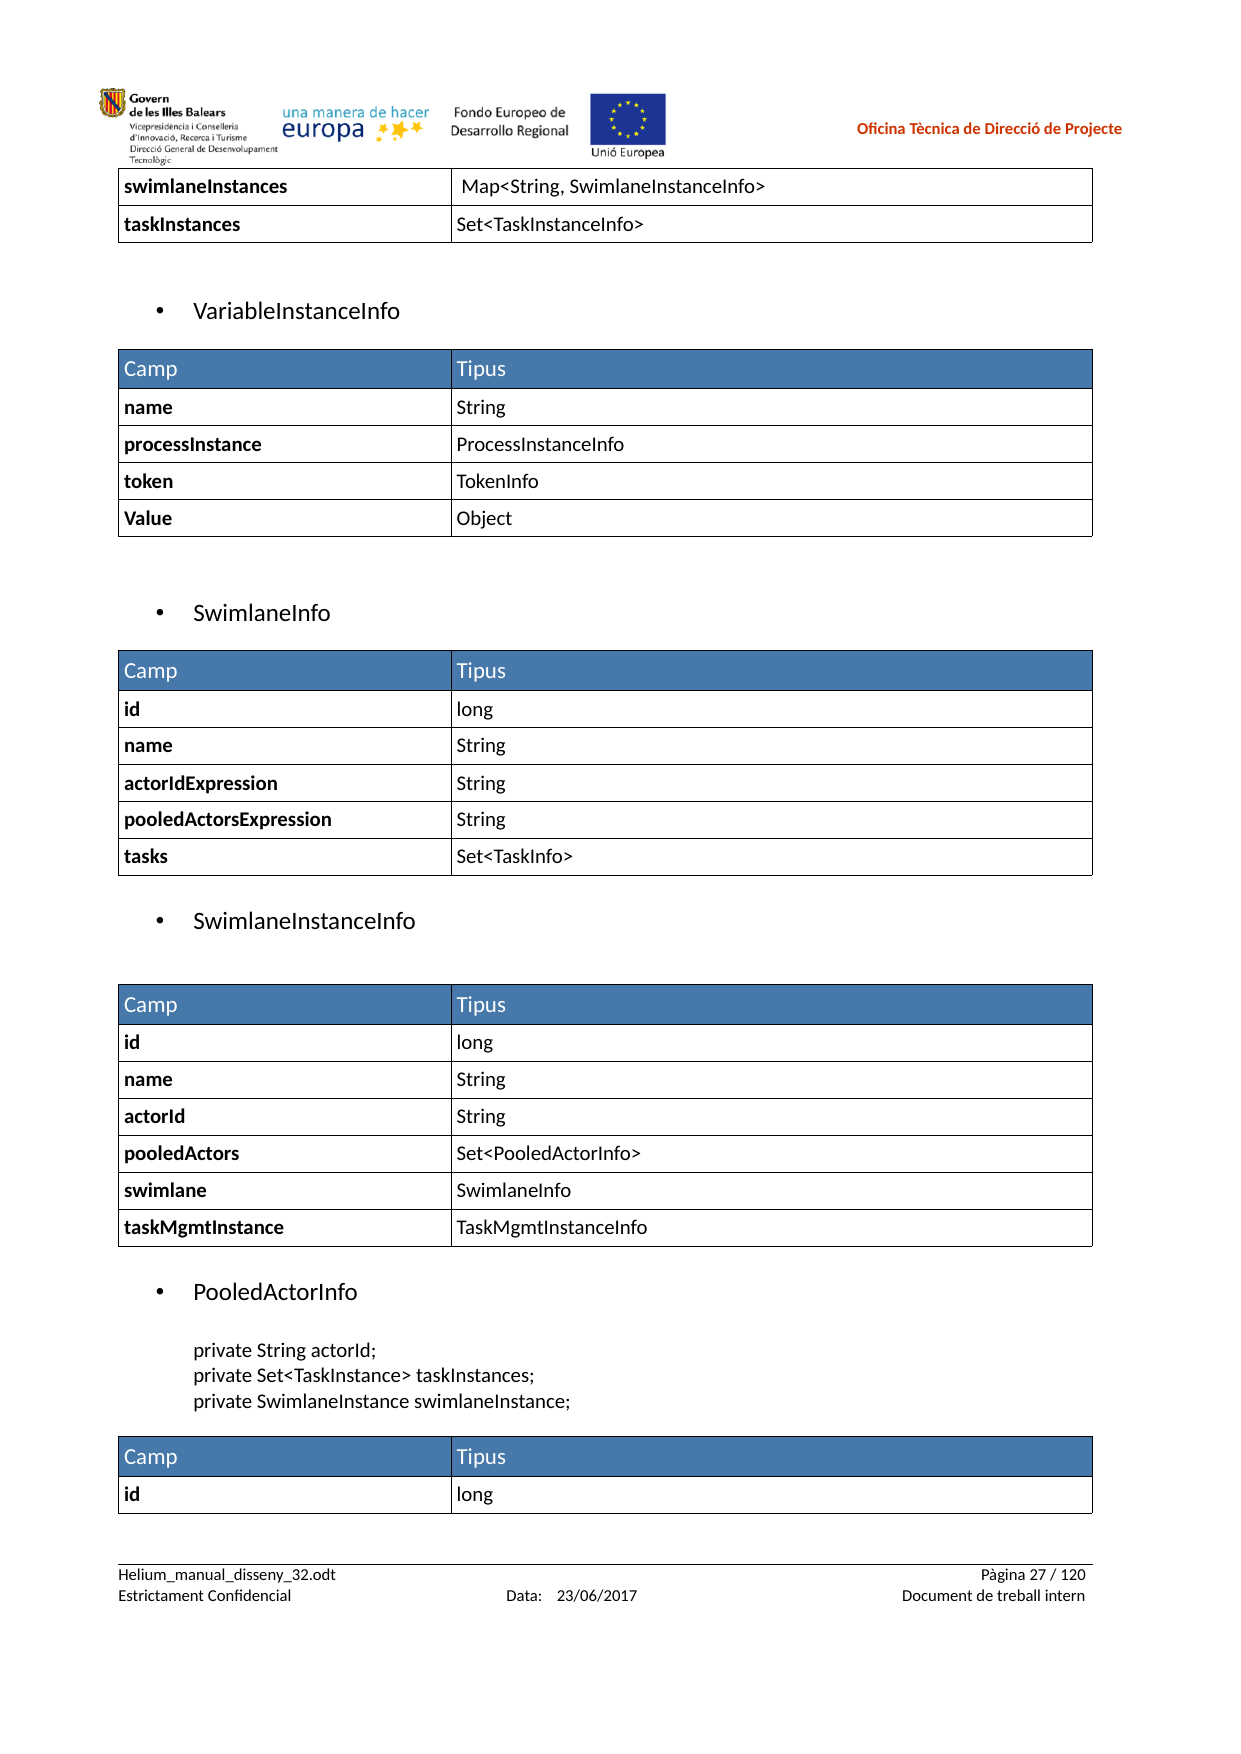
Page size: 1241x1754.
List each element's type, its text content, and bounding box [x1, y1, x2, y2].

text private Set<TaskInstance> taskInstances; [118, 1363, 1122, 1388]
table_cell processInstance [119, 426, 451, 462]
table_cell SwimlaneInfo [452, 1173, 1092, 1208]
picture [99, 87, 668, 166]
table_cell String [452, 765, 1092, 801]
table_cell Object [452, 500, 1092, 536]
list PooledActorInfo [156, 1276, 1122, 1307]
table_cell id [119, 1025, 451, 1061]
table_cell actorId [119, 1099, 451, 1134]
table_cell name [119, 389, 451, 425]
table_cell name [119, 728, 451, 764]
table_cell pooledActorsExpression [119, 802, 451, 838]
table_cell ProcessInstanceInfo [452, 426, 1092, 462]
table_cell tasks [119, 839, 451, 875]
table_header Tipus [452, 651, 1092, 690]
text private SwimlaneInstance swimlaneInstance; [118, 1388, 1122, 1413]
table_cell Set<TaskInstanceInfo> [452, 206, 1092, 242]
table_cell String [452, 389, 1092, 425]
text private String actorId; [118, 1337, 1122, 1363]
table_cell id [119, 1477, 451, 1513]
table_cell taskMgmtInstance [119, 1210, 451, 1246]
table_cell pooledActors [119, 1136, 451, 1172]
table_header Camp [119, 350, 451, 388]
table_header Tipus [452, 1437, 1092, 1476]
table_cell String [452, 728, 1092, 764]
table_cell swimlaneInstances [119, 169, 451, 205]
table_cell long [452, 1025, 1092, 1061]
table_cell name [119, 1062, 451, 1098]
table_header Tipus [452, 350, 1092, 388]
list SwimlaneInstanceInfo [156, 905, 1122, 936]
table_cell taskInstances [119, 206, 451, 242]
table_cell Map<String, SwimlaneInstanceInfo> [452, 169, 1092, 205]
table_header Camp [119, 651, 451, 690]
table_cell Set<PooledActorInfo> [452, 1136, 1092, 1172]
table_cell Set<TaskInfo> [452, 839, 1092, 875]
table_cell long [452, 1477, 1092, 1513]
table_header Camp [119, 985, 451, 1024]
table_cell swimlane [119, 1173, 451, 1208]
table_cell TokenInfo [452, 463, 1092, 499]
table_cell id [119, 691, 451, 727]
table_header Camp [119, 1437, 451, 1476]
list VariableInstanceInfo [156, 295, 1122, 326]
table_cell String [452, 1099, 1092, 1134]
table_header Tipus [452, 985, 1092, 1024]
table_cell TaskMgmtInstanceInfo [452, 1210, 1092, 1246]
table_cell String [452, 802, 1092, 838]
table_cell long [452, 691, 1092, 727]
table_cell String [452, 1062, 1092, 1098]
table_cell Value [119, 500, 451, 536]
table_cell token [119, 463, 451, 499]
table_cell actorIdExpression [119, 765, 451, 801]
list SwimlaneInfo [156, 597, 1122, 628]
